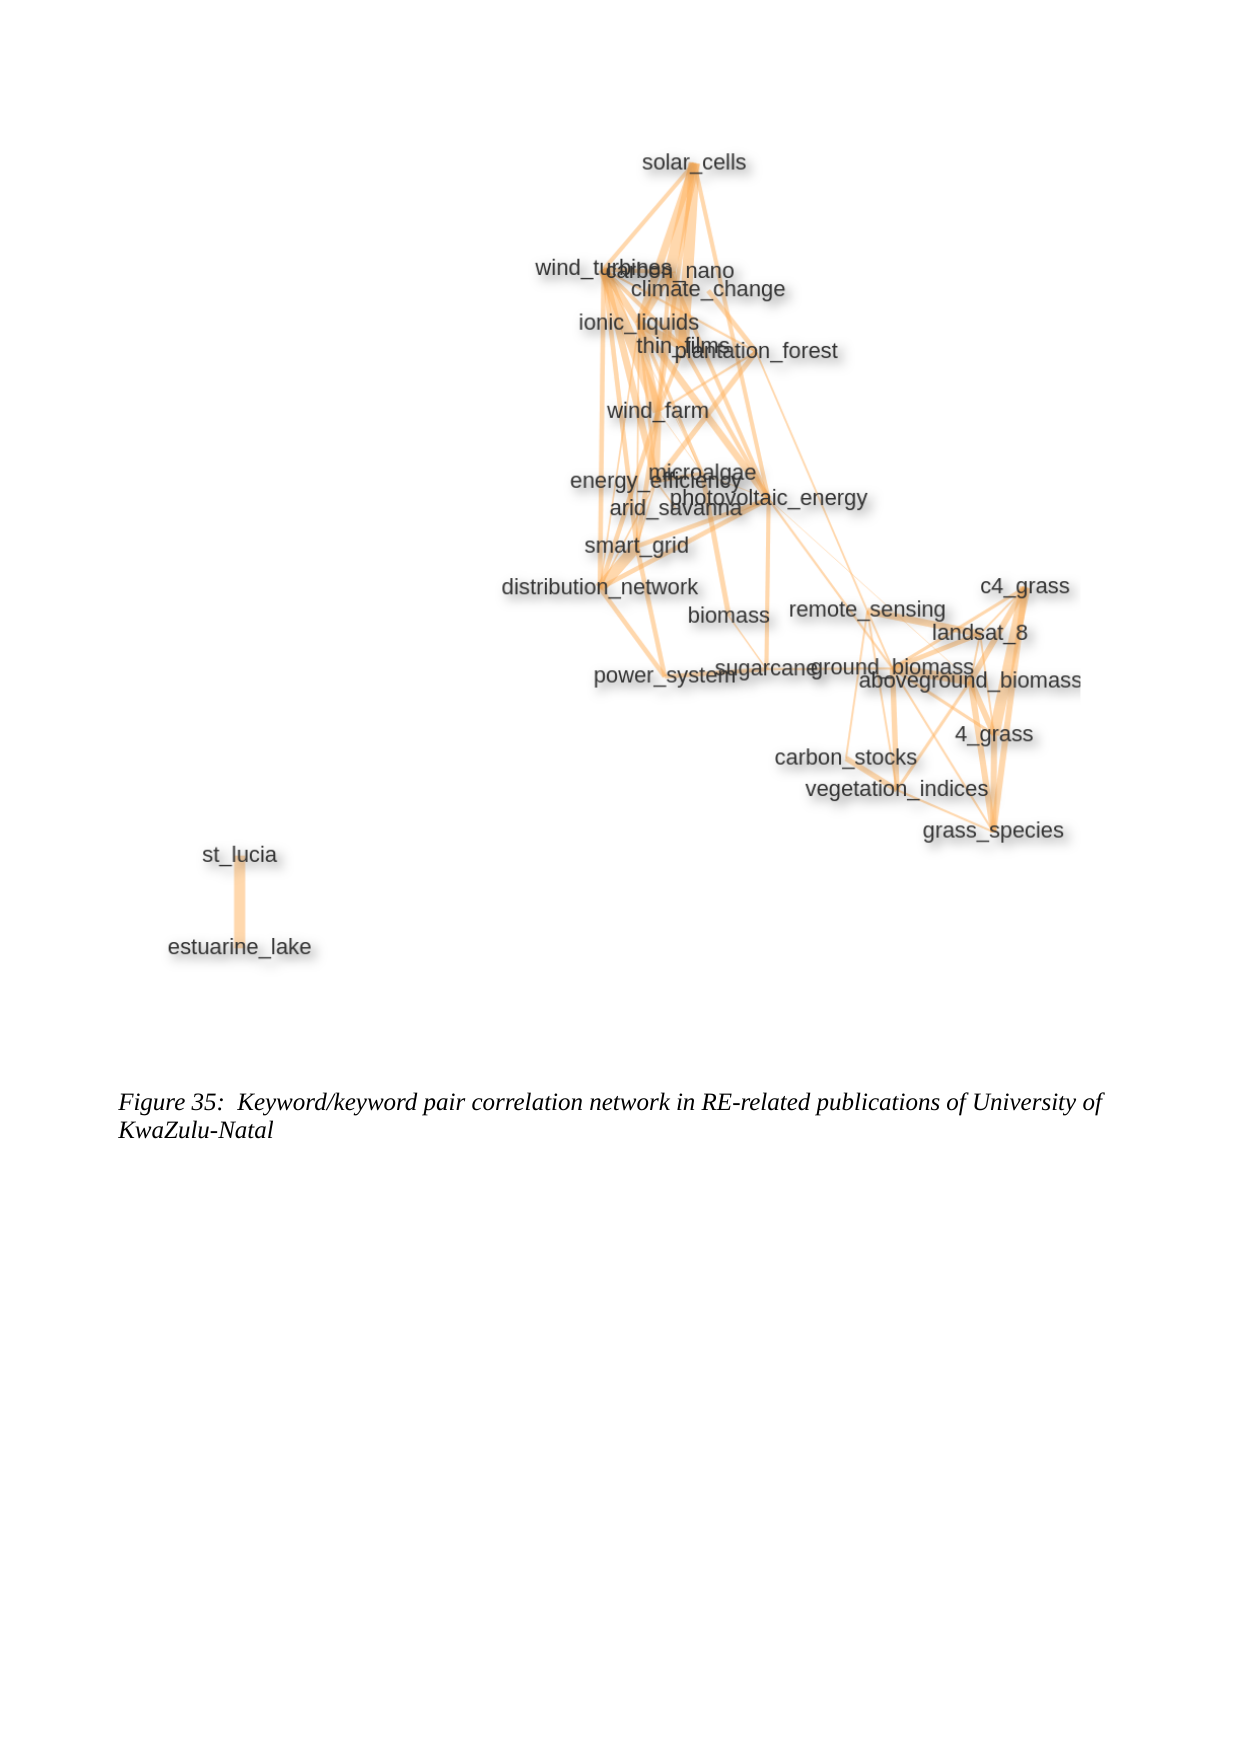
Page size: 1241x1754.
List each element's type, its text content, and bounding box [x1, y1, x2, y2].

picture [118, 130, 1123, 1087]
text Figure 35: Keyword/keyword pair correlation network in RE-related publications of University of KwaZulu-Natal [118, 1087, 1122, 1144]
